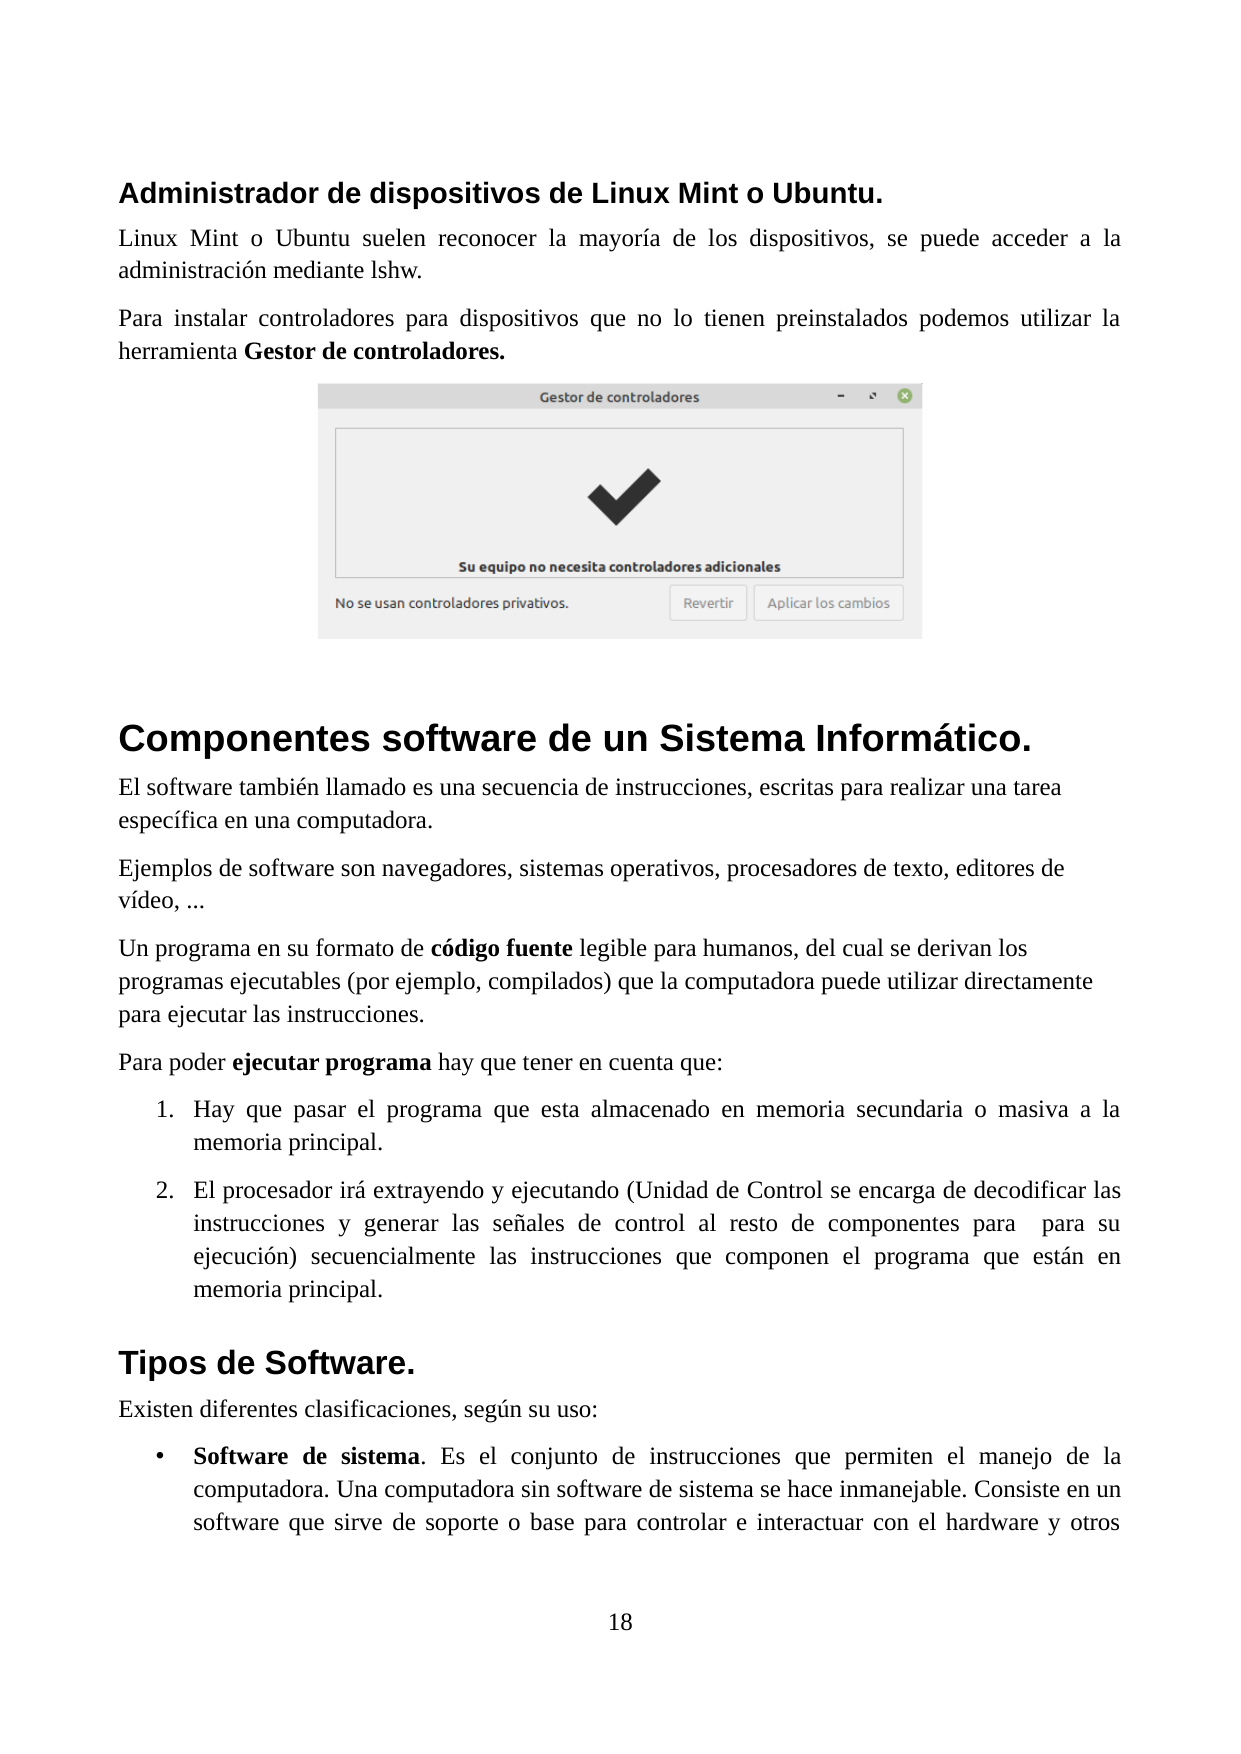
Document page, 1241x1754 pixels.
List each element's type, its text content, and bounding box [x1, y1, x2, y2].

text Un programa en su formato de código fuente legible para humanos, del cual se derivan los programas ejecutables (por ejemplo, compilados) que la computadora puede utilizar directamente para ejecutar las instrucciones. [118, 933, 1122, 1028]
text El software también llamado es una secuencia de instrucciones, escritas para realizar una tarea específica en una computadora. [118, 772, 1122, 834]
subtitle Componentes software de un Sistema Informático. [118, 716, 1122, 759]
text Linux Mint o Ubuntu suelen reconocer la mayoría de los dispositivos, se puede acceder a la administración mediante lshw. [118, 223, 1122, 284]
picture [317, 383, 923, 639]
subtitle Administrador de dispositivos de Linux Mint o Ubuntu. [118, 176, 1122, 210]
text Para poder ejecutar programa hay que tener en cuenta que: [118, 1047, 1122, 1076]
text Ejemplos de software son navegadores, sistemas operativos, procesadores de texto, editores de vídeo, ... [118, 853, 1122, 914]
text Para instalar controladores para dispositivos que no lo tienen preinstalados podemos utilizar la herramienta Gestor de controladores. [118, 303, 1122, 365]
list Software de sistema. Es el conjunto de instrucciones que permiten el manejo de la computadora. Una computadora sin software de sistema se hace inmanejable. Consiste en un software que sirve de soporte o base para controlar e interactuar con el hardware y otros [156, 1441, 1122, 1536]
list El procesador irá extrayendo y ejecutando (Unidad de Control se encarga de decodificar las instrucciones y generar las señales de control al resto de componentes para para su ejecución) secuencialmente las instrucciones que componen el programa que están en memoria principal. [156, 1175, 1122, 1303]
text Existen diferentes clasificaciones, según su uso: [118, 1394, 1122, 1422]
list Hay que pasar el programa que esta almacenado en memoria secundaria o masiva a la memoria principal. [156, 1094, 1122, 1156]
subtitle Tipos de Software. [118, 1343, 1122, 1381]
